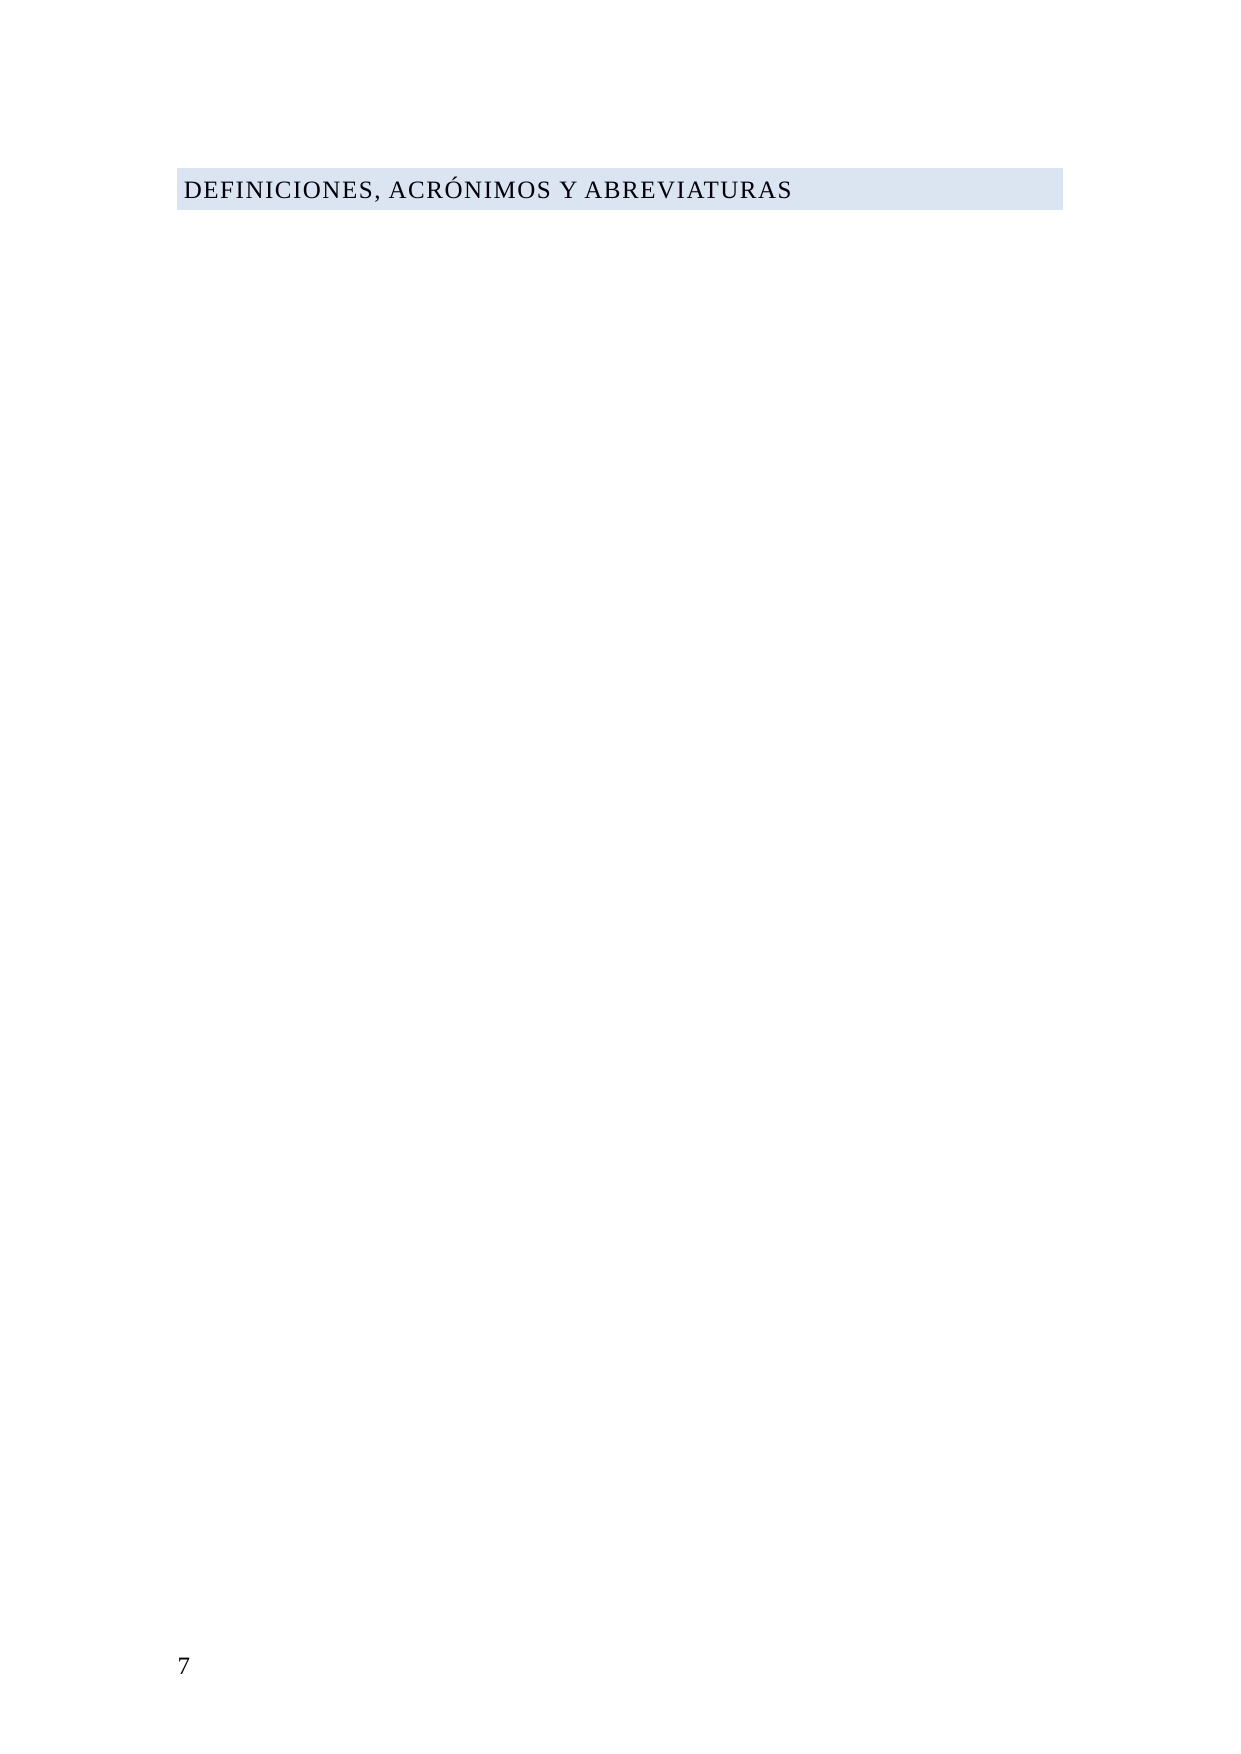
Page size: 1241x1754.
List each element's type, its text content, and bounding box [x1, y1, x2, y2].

subtitle Definiciones, Acrónimos y Abreviaturas [184, 175, 1057, 203]
